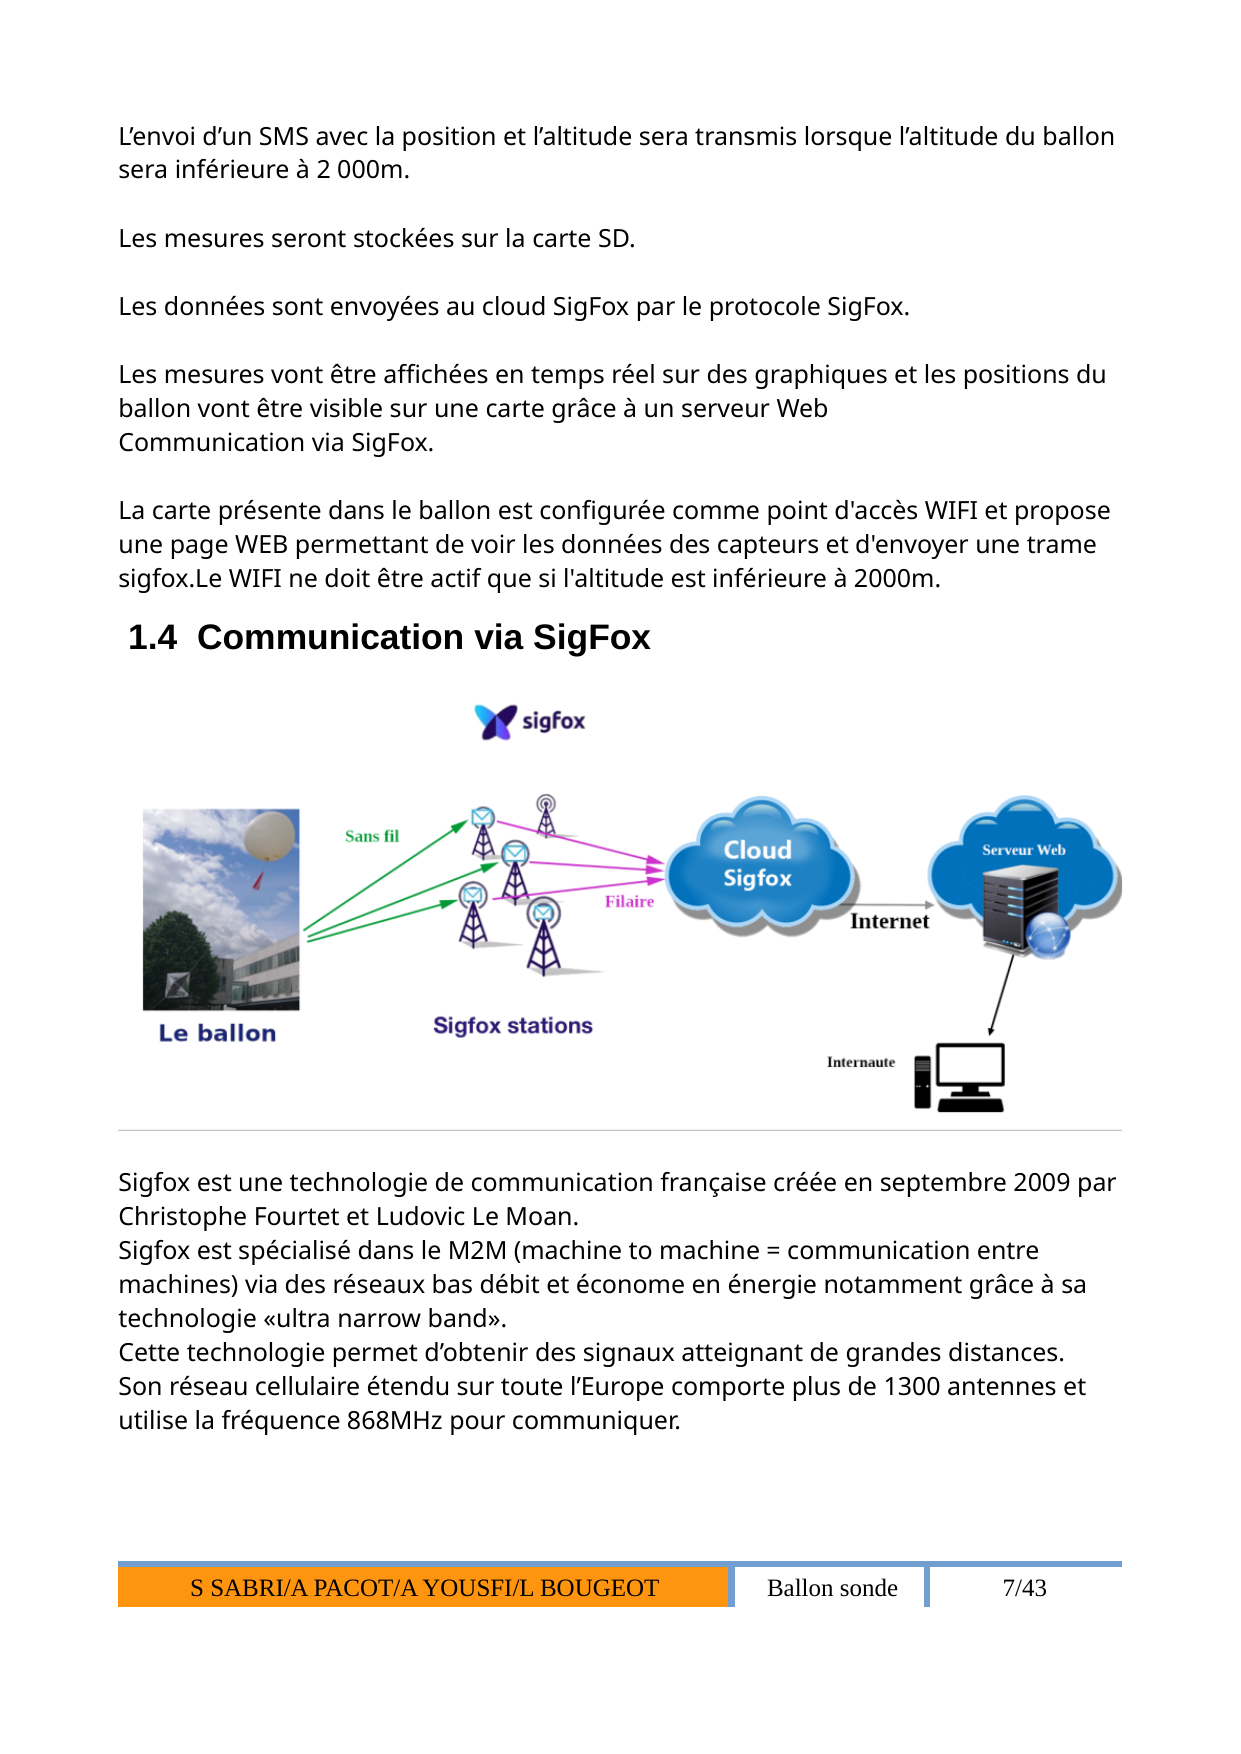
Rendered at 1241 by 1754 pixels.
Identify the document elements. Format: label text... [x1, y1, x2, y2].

picture [118, 669, 1123, 1131]
text La carte présente dans le ballon est configurée comme point d'accès WIFI et propose une page WEB permettant de voir les données des capteurs et d'envoyer une trame sigfox.Le WIFI ne doit être actif que si l'altitude est inférieure à 2000m. [118, 493, 1122, 595]
text L’envoi d’un SMS avec la position et l’altitude sera transmis lorsque l’altitude du ballon sera inférieure à 2 000m. [118, 118, 1122, 186]
subtitle Communication via SigFox [118, 616, 1122, 657]
text Les données sont envoyées au cloud SigFox par le protocole SigFox. [118, 288, 1122, 322]
text Communication via SigFox. [118, 425, 1122, 459]
text Sigfox est spécialisé dans le M2M (machine to machine = communication entre machines) via des réseaux bas débit et économe en énergie notamment grâce à sa technologie «ultra narrow band». [118, 1232, 1122, 1334]
text Son réseau cellulaire étendu sur toute l’Europe comporte plus de 1300 antennes et utilise la fréquence 868MHz pour communiquer. [118, 1369, 1122, 1437]
text Les mesures vont être affichées en temps réel sur des graphiques et les positions du ballon vont être visible sur une carte grâce à un serveur Web [118, 357, 1122, 425]
text Sigfox est une technologie de communication française créée en septembre 2009 par Christophe Fourtet et Ludovic Le Moan. [118, 1164, 1122, 1232]
text Les mesures seront stockées sur la carte SD. [118, 220, 1122, 254]
text Cette technologie permet d’obtenir des signaux atteignant de grandes distances. [118, 1334, 1122, 1369]
